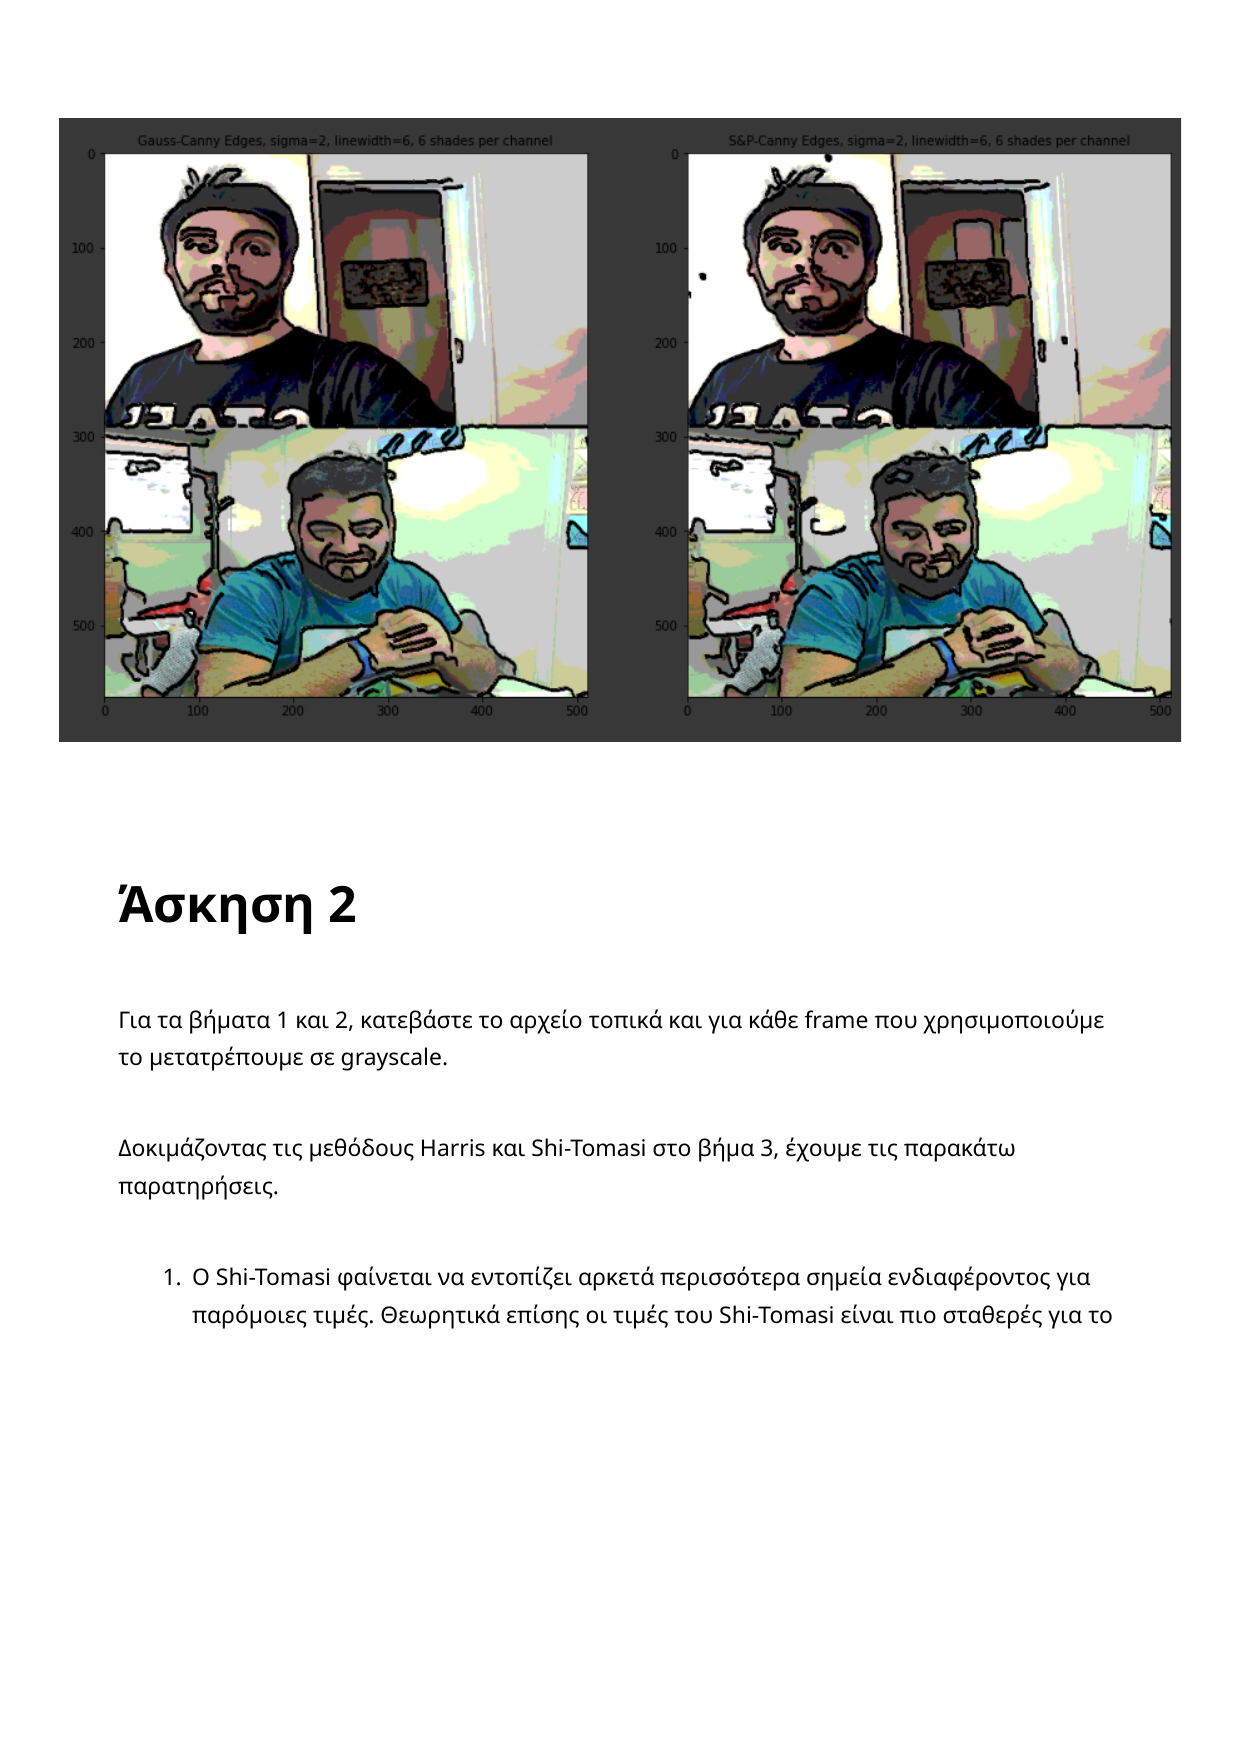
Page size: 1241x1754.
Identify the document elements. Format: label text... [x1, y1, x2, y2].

picture [59, 118, 1182, 742]
text Για τα βήματα 1 και 2, κατεβάστε το αρχείο τοπικά και για κάθε frame που χρησιμοποιούμε το μετατρέπουμε σε grayscale. [118, 1004, 1122, 1072]
list Ο Shi-Tomasi φαίνεται να εντοπίζει αρκετά περισσότερα σημεία ενδιαφέροντος για παρόμοιες τιμές. Θεωρητικά επίσης οι τιμές του Shi-Tomasi είναι πιο σταθερές για το [162, 1261, 1122, 1330]
subtitle Άσκηση 2 [118, 869, 1122, 937]
text Δοκιμάζοντας τις μεθόδους Harris και Shi-Tomasi στο βήμα 3, έχουμε τις παρακάτω παρατηρήσεις. [118, 1132, 1122, 1201]
